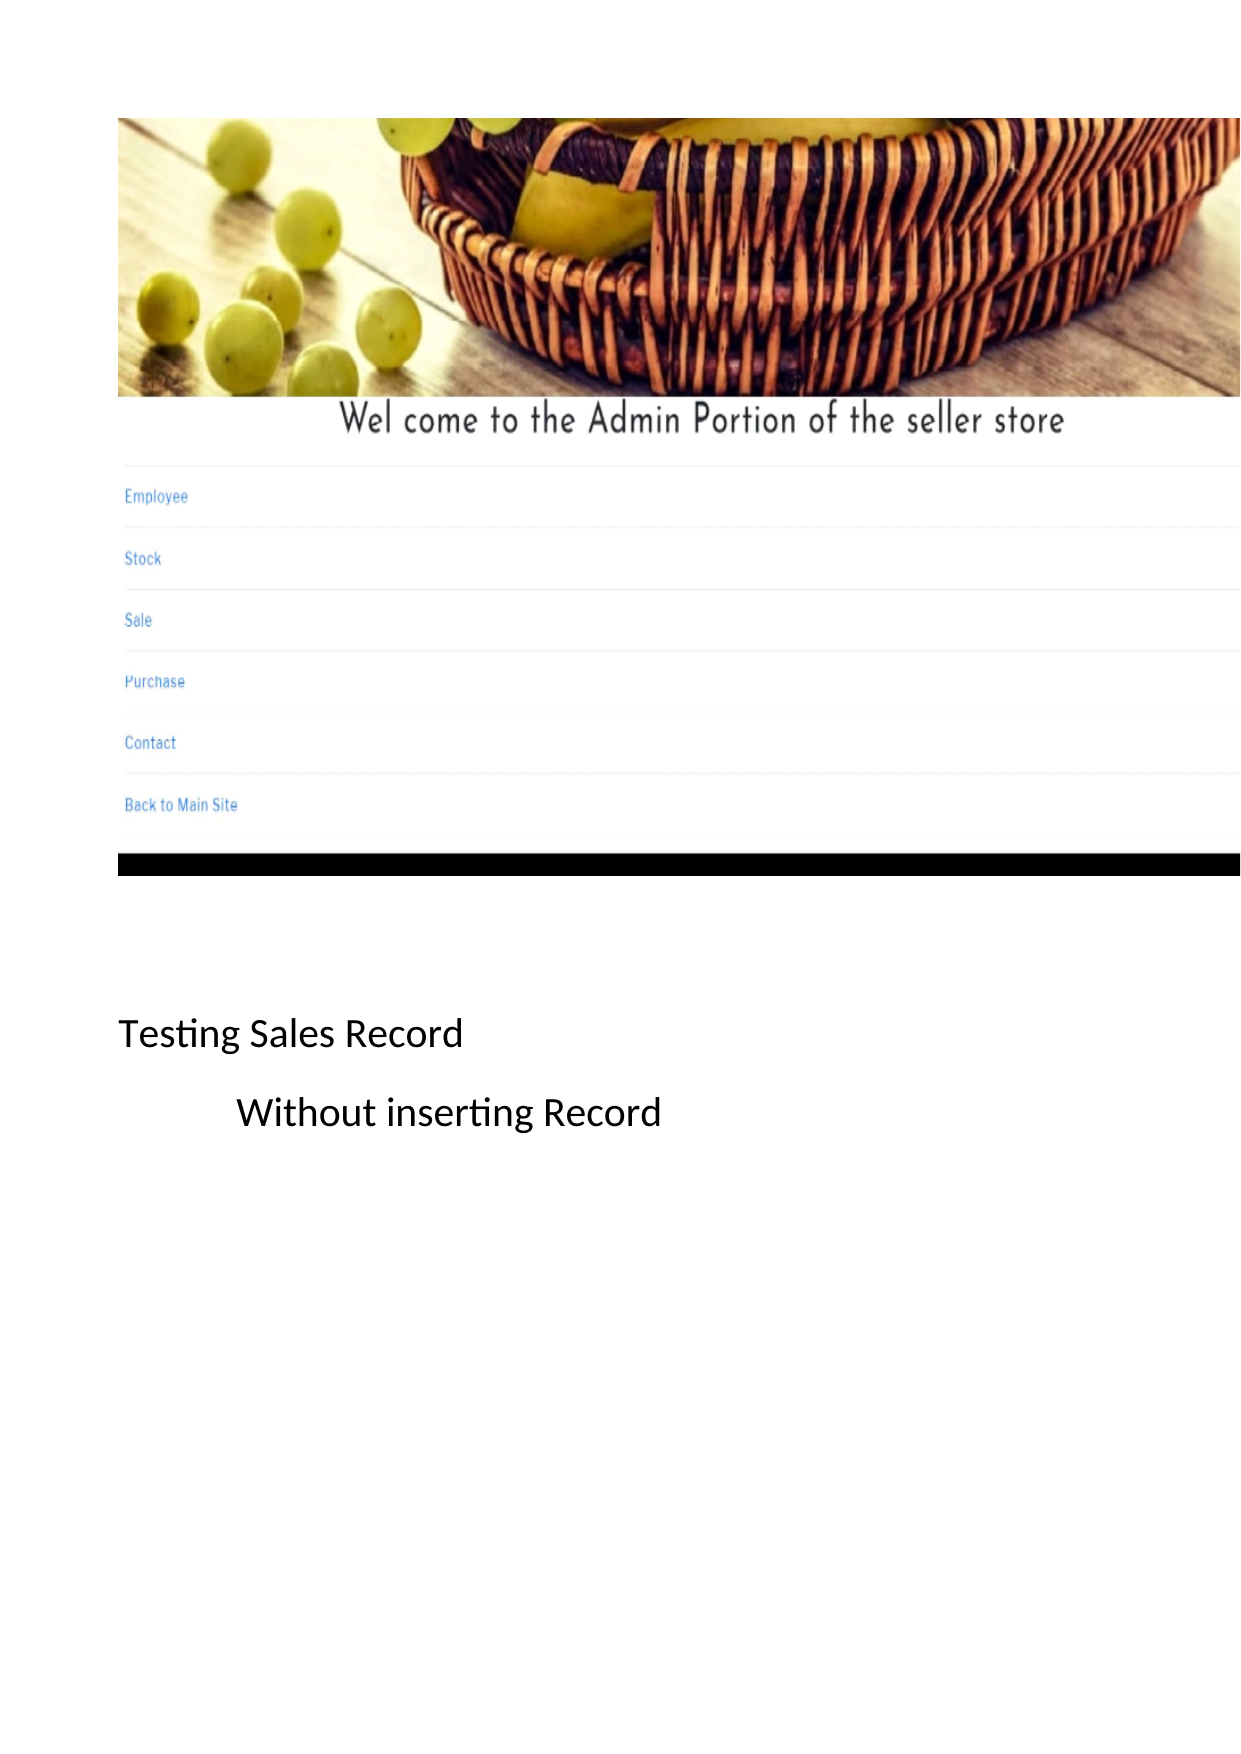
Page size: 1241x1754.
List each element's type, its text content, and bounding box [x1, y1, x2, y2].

text Without inserting Record [118, 1086, 1122, 1137]
text Testing Sales Record [118, 1007, 1122, 1057]
